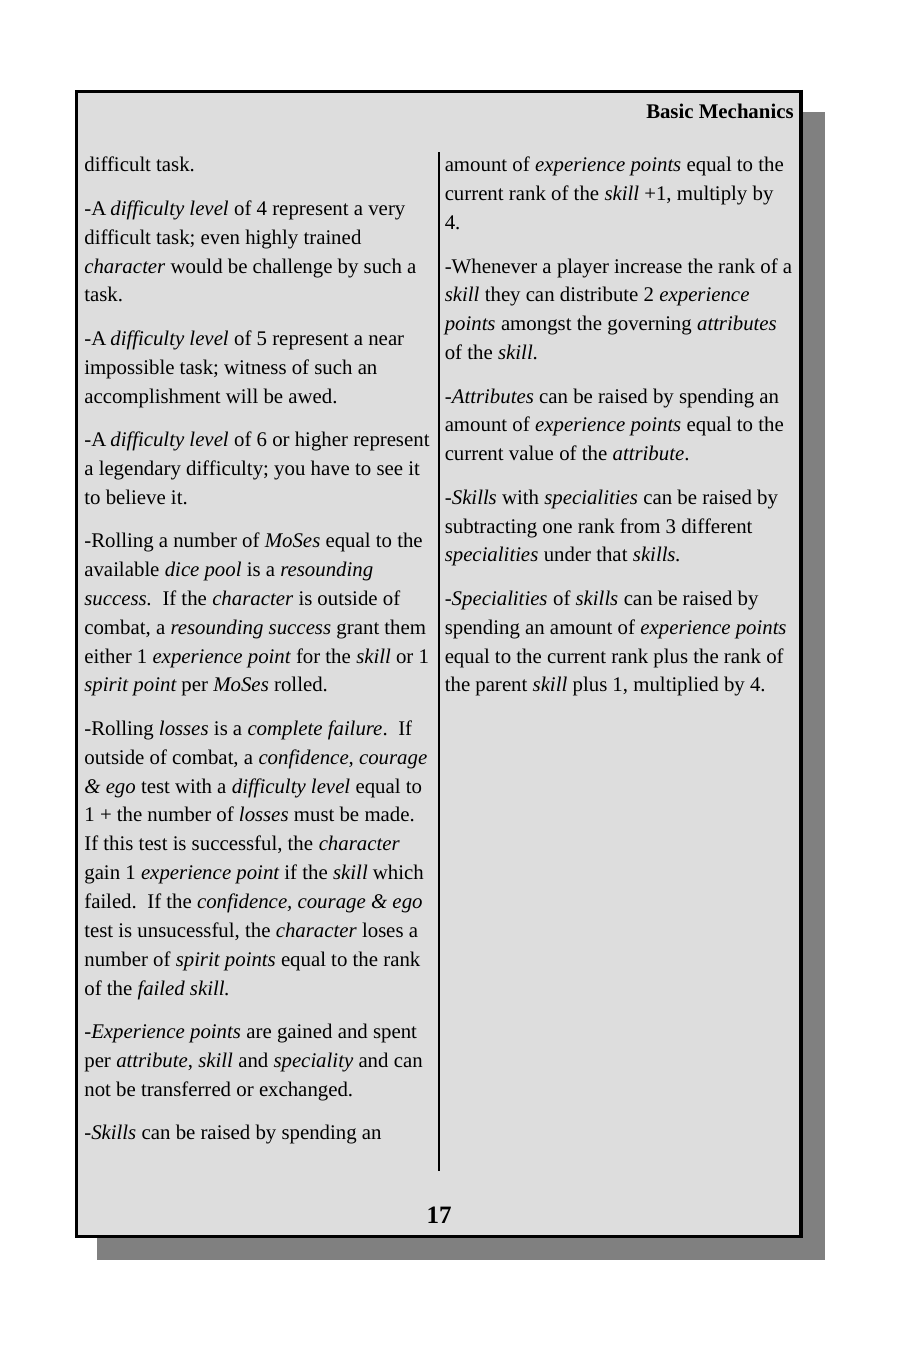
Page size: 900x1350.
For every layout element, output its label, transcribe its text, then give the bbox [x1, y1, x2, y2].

text difficult task. [84, 152, 433, 176]
text -Specialities of skills can be raised by spending an amount of experience points equal to the current rank plus the rank of the parent skill plus 1, multiplied by 4. [444, 586, 793, 696]
text -Skills with specialities can be raised by subtracting one rank from 3 different specialities under that skills. [444, 485, 793, 566]
text amount of experience points equal to the current rank of the skill +1, multiply by 4. [444, 152, 793, 234]
text -Experience points are gained and spent per attribute, skill and speciality and can not be transferred or exchanged. [84, 1019, 433, 1101]
text -A difficulty level of 4 represent a very difficult task; even highly trained character would be challenge by such a task. [84, 196, 433, 306]
text -Attributes can be raised by spending an amount of experience points equal to the current value of the attribute. [444, 383, 793, 465]
text -A difficulty level of 6 or higher represent a legendary difficulty; you have to see it to believe it. [84, 427, 433, 509]
text -Skills can be raised by spending an [84, 1120, 433, 1144]
text -Rolling a number of MoSes equal to the available dice pool is a resounding success. If the character is outside of combat, a resounding success grant them either 1 experience point for the skill or 1 spirit point per MoSes rolled. [84, 528, 433, 696]
text -A difficulty level of 5 represent a near impossible task; witness of such an accomplishment will be awed. [84, 326, 433, 408]
text -Rolling losses is a complete failure. If outside of combat, a confidence, courage & ego test with a difficulty level equal to 1 + the number of losses must be made. If this test is successful, the character gain 1 experience point if the skill which failed. If the confidence, courage & ego test is unsucessful, the character loses a number of spirit points equal to the rank of the failed skill. [84, 716, 433, 999]
text -Whenever a player increase the rank of a skill they can distribute 2 experience points amongst the governing attributes of the skill. [444, 253, 793, 364]
